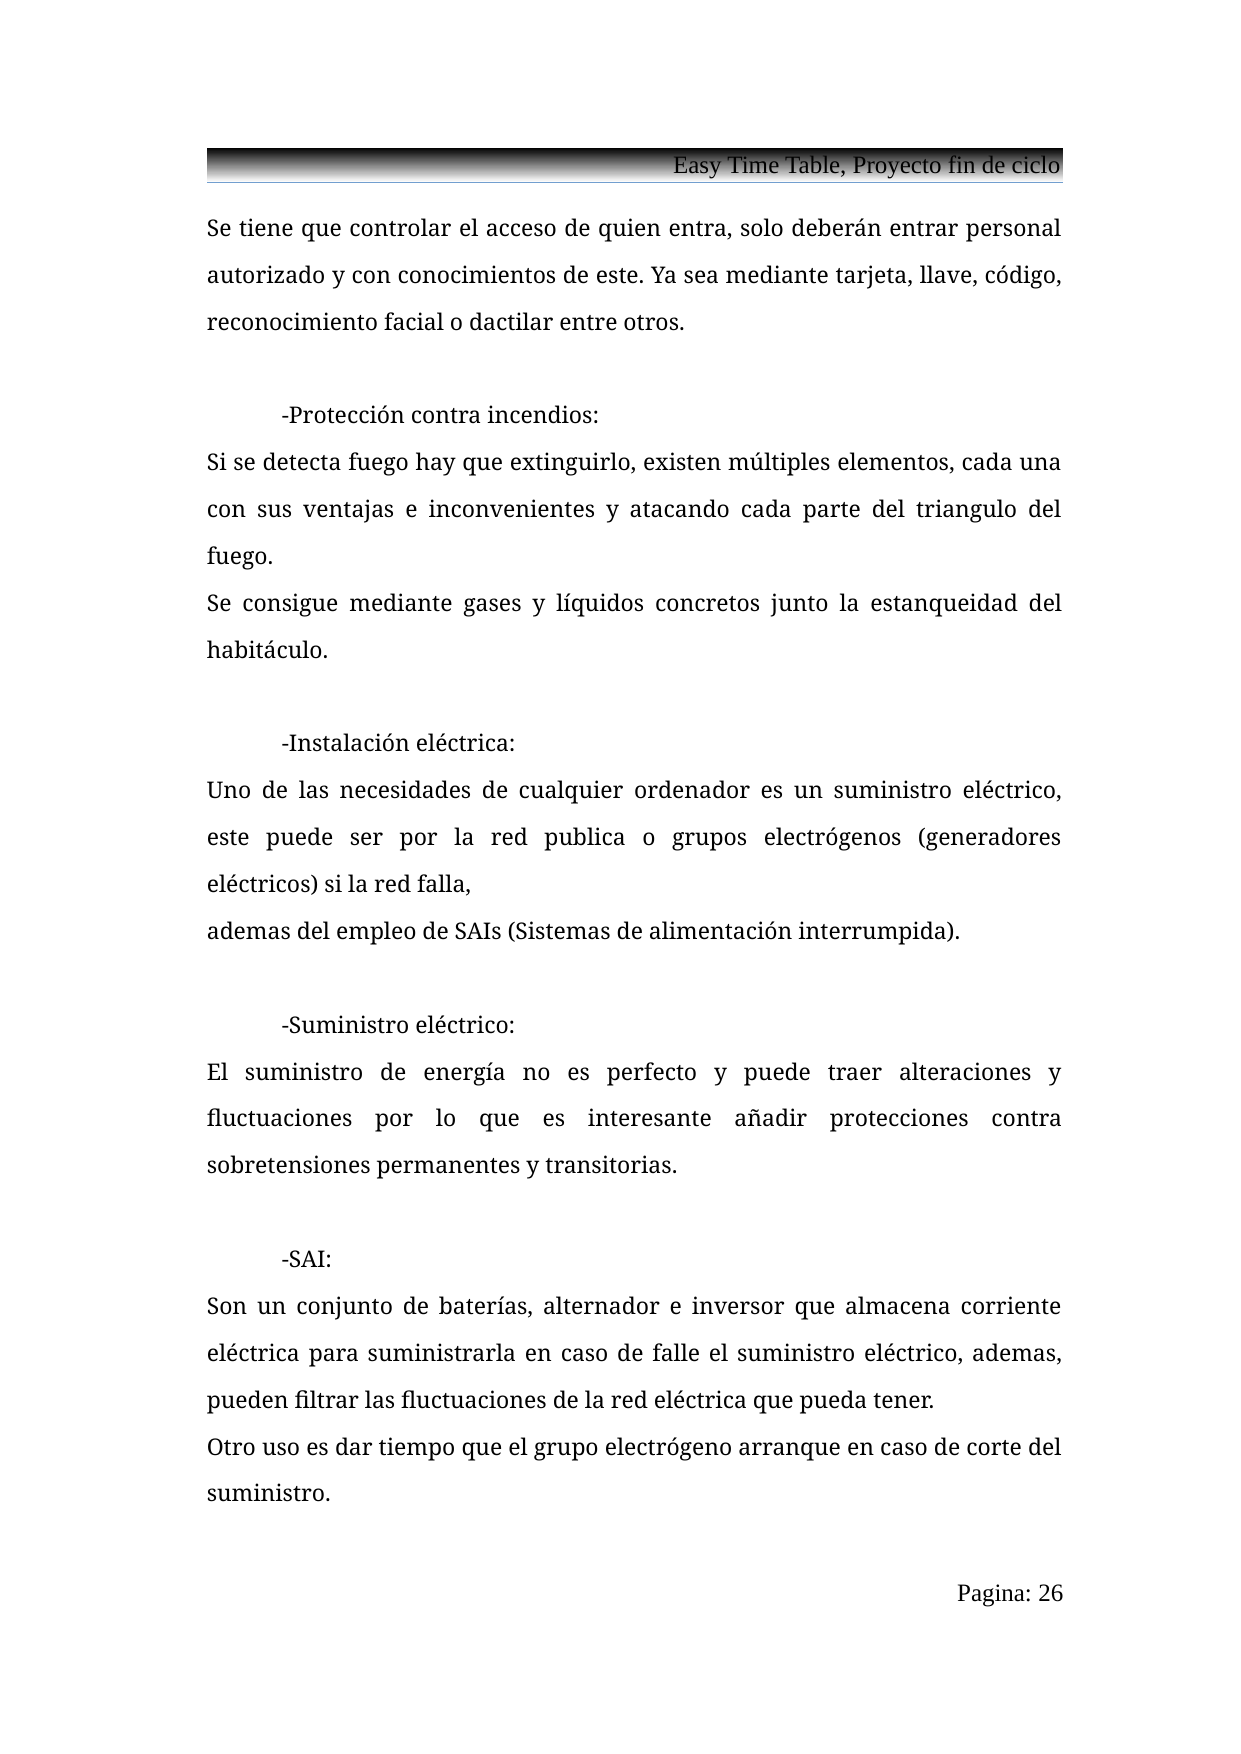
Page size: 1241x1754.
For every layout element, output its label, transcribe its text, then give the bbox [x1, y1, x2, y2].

text Son un conjunto de baterías, alternador e inversor que almacena corriente eléctrica para suministrarla en caso de falle el suministro eléctrico, ademas, pueden filtrar las fluctuaciones de la red eléctrica que pueda tener. [207, 1290, 1063, 1415]
text ademas del empleo de SAIs (Sistemas de alimentación interrumpida). [207, 915, 1063, 946]
text Si se detecta fuego hay que extinguirlo, existen múltiples elementos, cada una con sus ventajas e inconvenientes y atacando cada parte del triangulo del fuego. [207, 446, 1063, 571]
text -Protección contra incendios: [207, 399, 1063, 431]
text -Instalación eléctrica: [207, 727, 1063, 759]
text -Suministro eléctrico: [207, 1009, 1063, 1040]
text El suministro de energía no es perfecto y puede traer alteraciones y fluctuaciones por lo que es interesante añadir protecciones contra sobretensiones permanentes y transitorias. [207, 1056, 1063, 1181]
text -SAI: [207, 1243, 1063, 1274]
text Uno de las necesidades de cualquier ordenador es un suministro eléctrico, este puede ser por la red publica o grupos electrógenos (generadores eléctricos) si la red falla, [207, 774, 1063, 899]
text Otro uso es dar tiempo que el grupo electrógeno arranque en caso de corte del suministro. [207, 1431, 1063, 1509]
text Se consigue mediante gases y líquidos concretos junto la estanqueidad del habitáculo. [207, 587, 1063, 665]
text Se tiene que controlar el acceso de quien entra, solo deberán entrar personal autorizado y con conocimientos de este. Ya sea mediante tarjeta, llave, código, reconocimiento facial o dactilar entre otros. [207, 212, 1063, 337]
